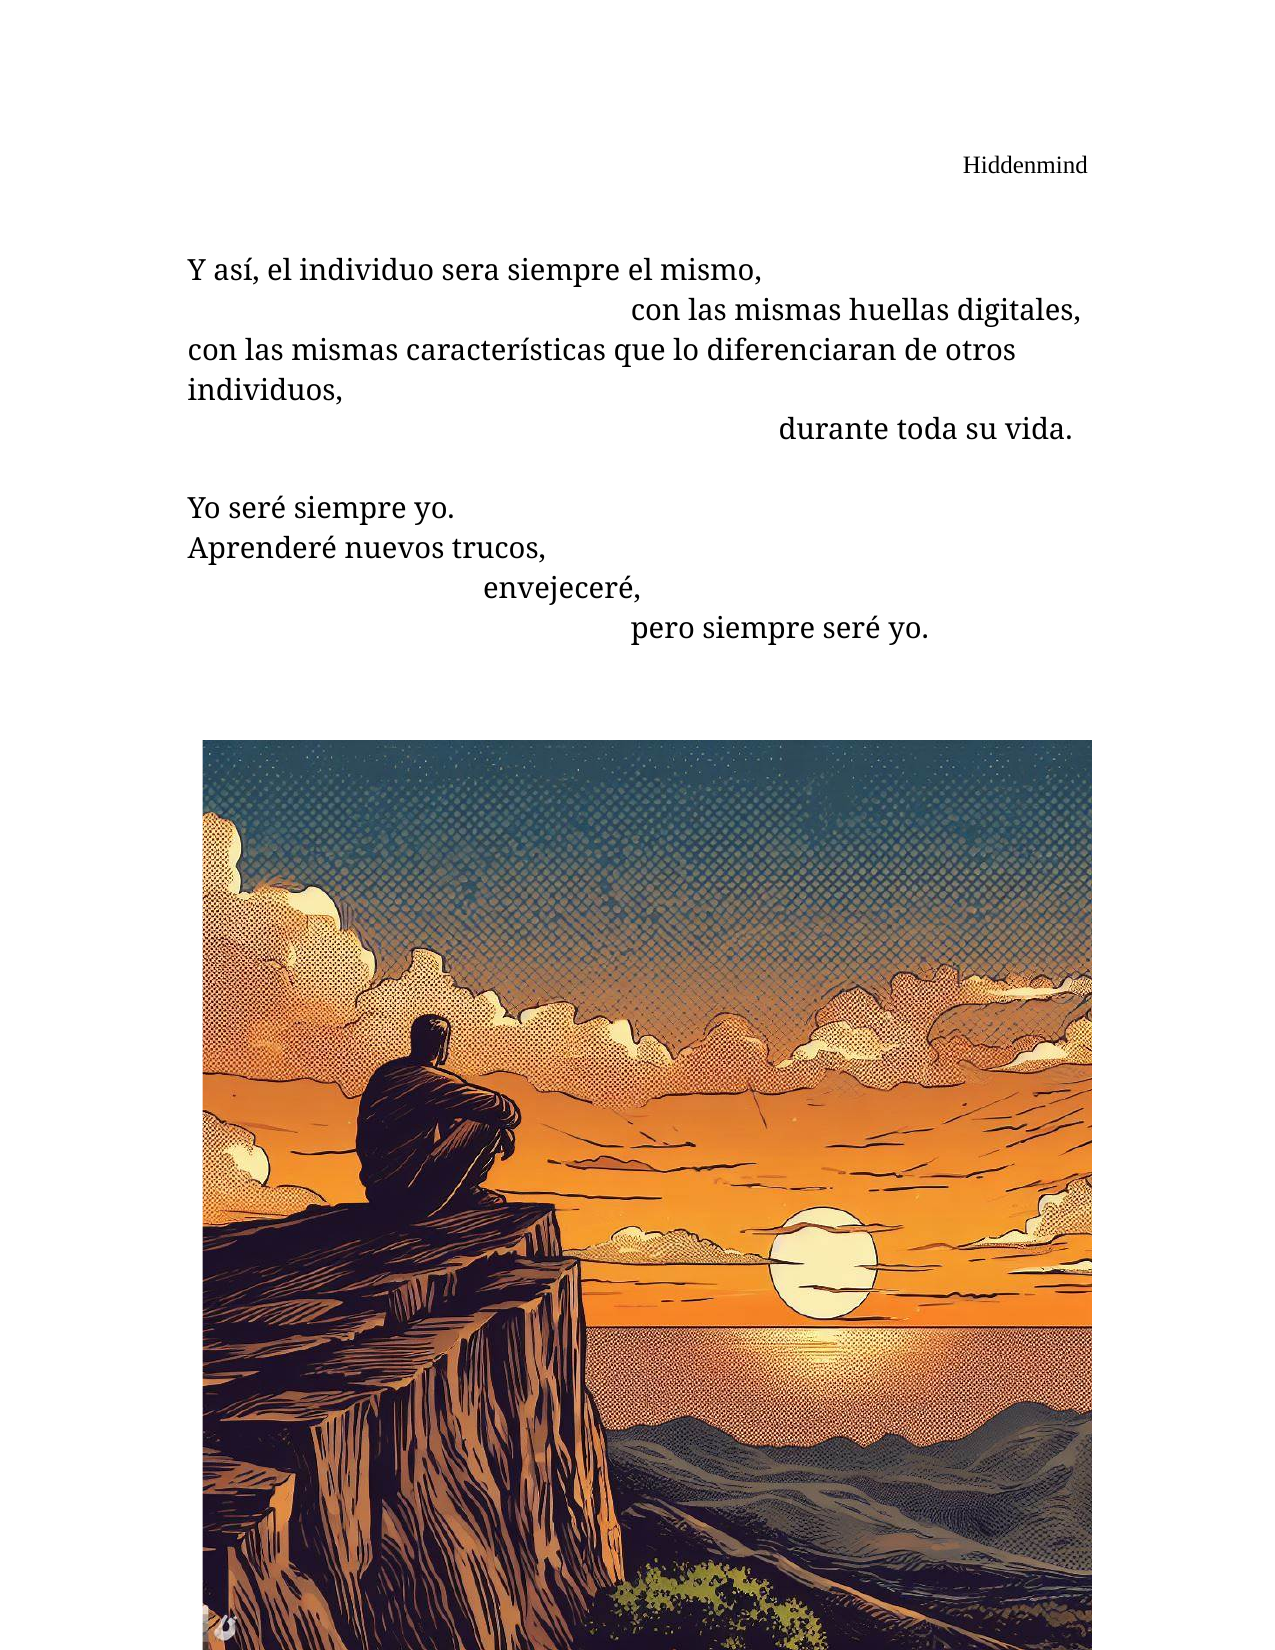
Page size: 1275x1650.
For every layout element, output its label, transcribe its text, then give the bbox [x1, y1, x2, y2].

text con las mismas huellas digitales, [187, 289, 1087, 329]
text pero siempre seré yo. [187, 607, 1087, 647]
picture [202, 740, 1092, 1650]
text Aprenderé nuevos trucos, [187, 527, 1087, 567]
text durante toda su vida. [187, 408, 1087, 448]
text Y así, el individuo sera siempre el mismo, [187, 250, 1087, 289]
text con las mismas características que lo diferenciaran de otros individuos, [187, 329, 1087, 408]
text Yo seré siempre yo. [187, 488, 1087, 527]
text envejeceré, [187, 567, 1087, 607]
